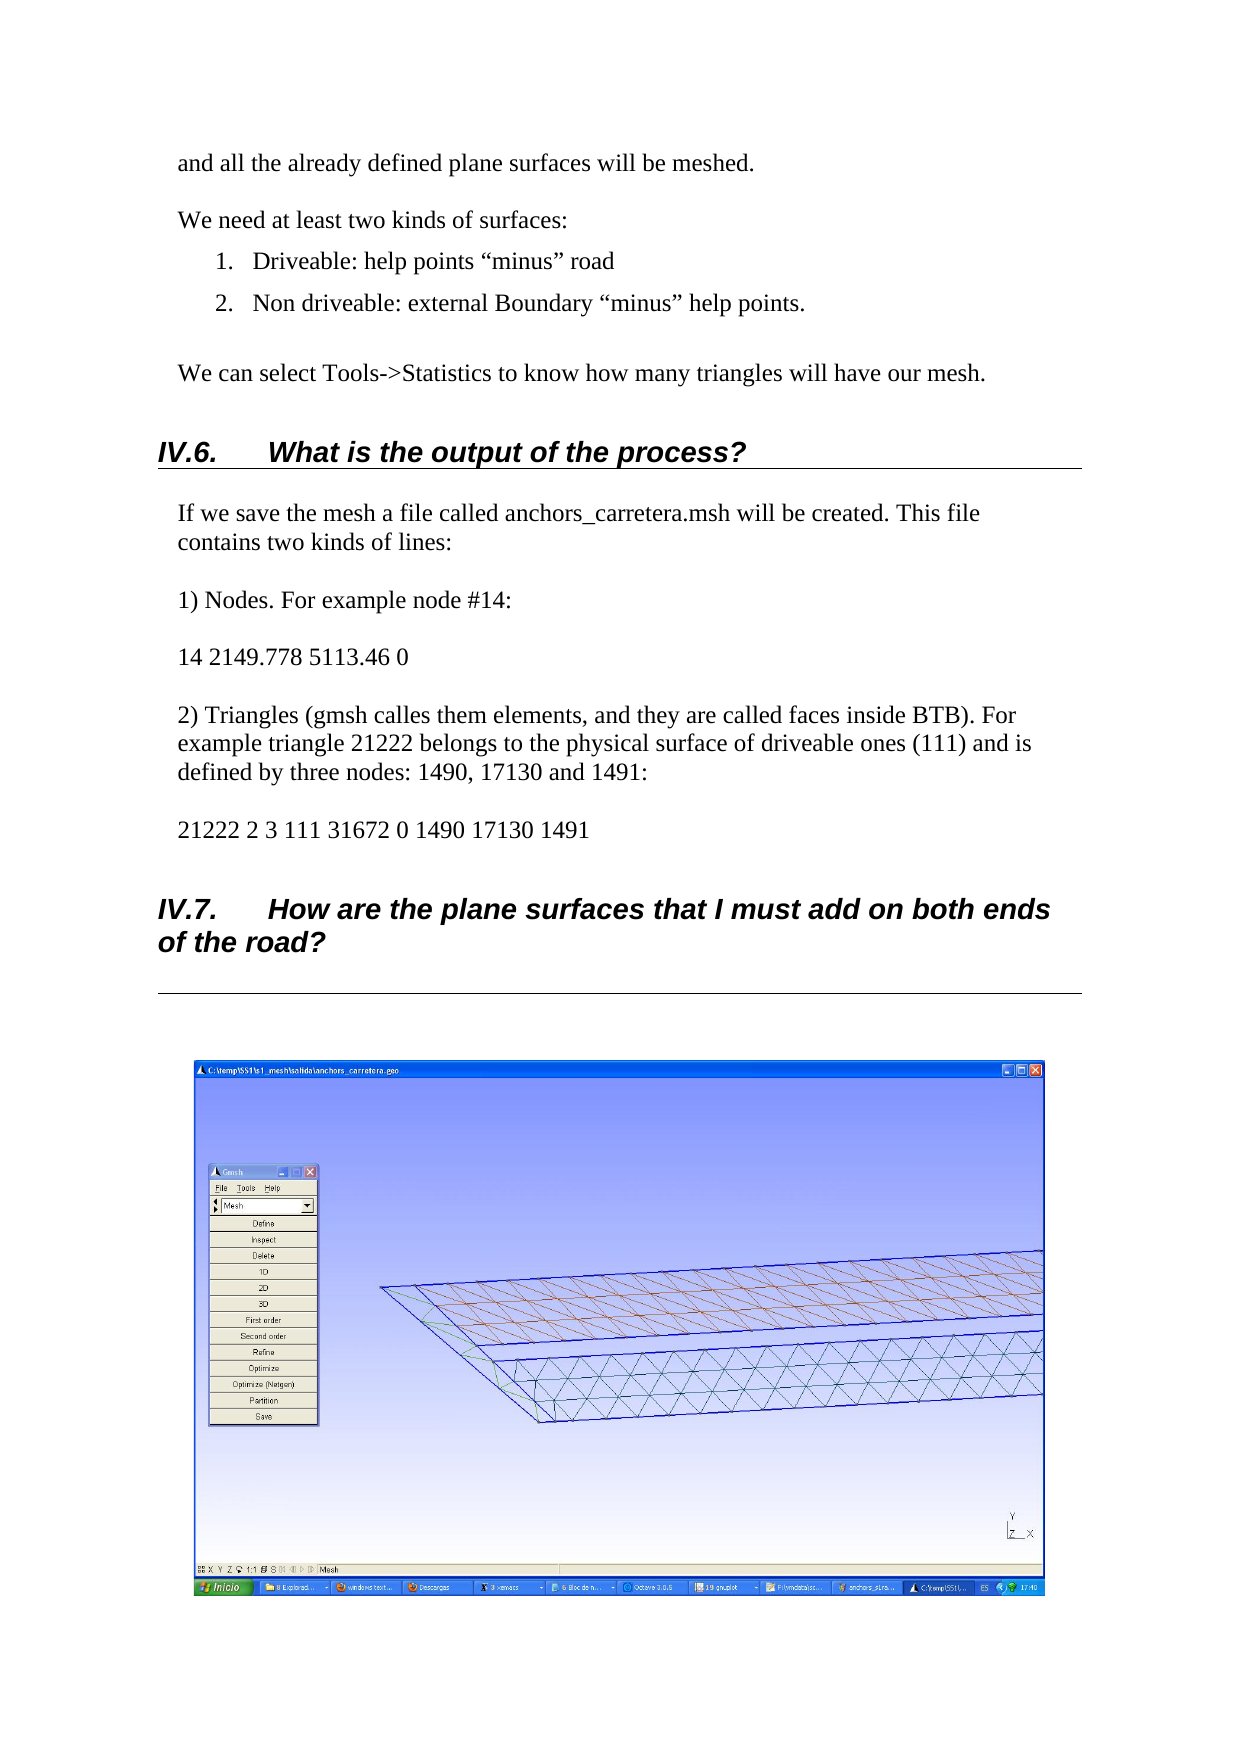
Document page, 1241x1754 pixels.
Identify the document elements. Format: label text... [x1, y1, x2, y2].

text If we save the mesh a file called anchors_carretera.msh will be created. This file contains two kinds of lines: 1) Nodes. For example node #14: 14 2149.778 5113.46 0 2) Triangles (gmsh calles them elements, and they are called faces inside BTB). For example triangle 21222 belongs to the physical surface of driveable ones (111) and is defined by three nodes: 1490, 17130 and 1491: 21222 2 3 111 31672 0 1490 17130 1491 [177, 498, 1063, 843]
picture [193, 1060, 1045, 1596]
text We can select Tools->Statistics to know how many triangles will have our mesh. [177, 329, 1063, 386]
list Non driveable: external Boundary “minus” help points. [215, 288, 1063, 316]
subtitle What is the output of the process? [158, 435, 1082, 468]
text and all the already defined plane surfaces will be meshed. We need at least two kinds of surfaces: [177, 148, 1063, 234]
subtitle How are the plane surfaces that I must add on both ends of the road? [158, 892, 1082, 993]
list Driveable: help points “minus” road [215, 246, 1063, 275]
